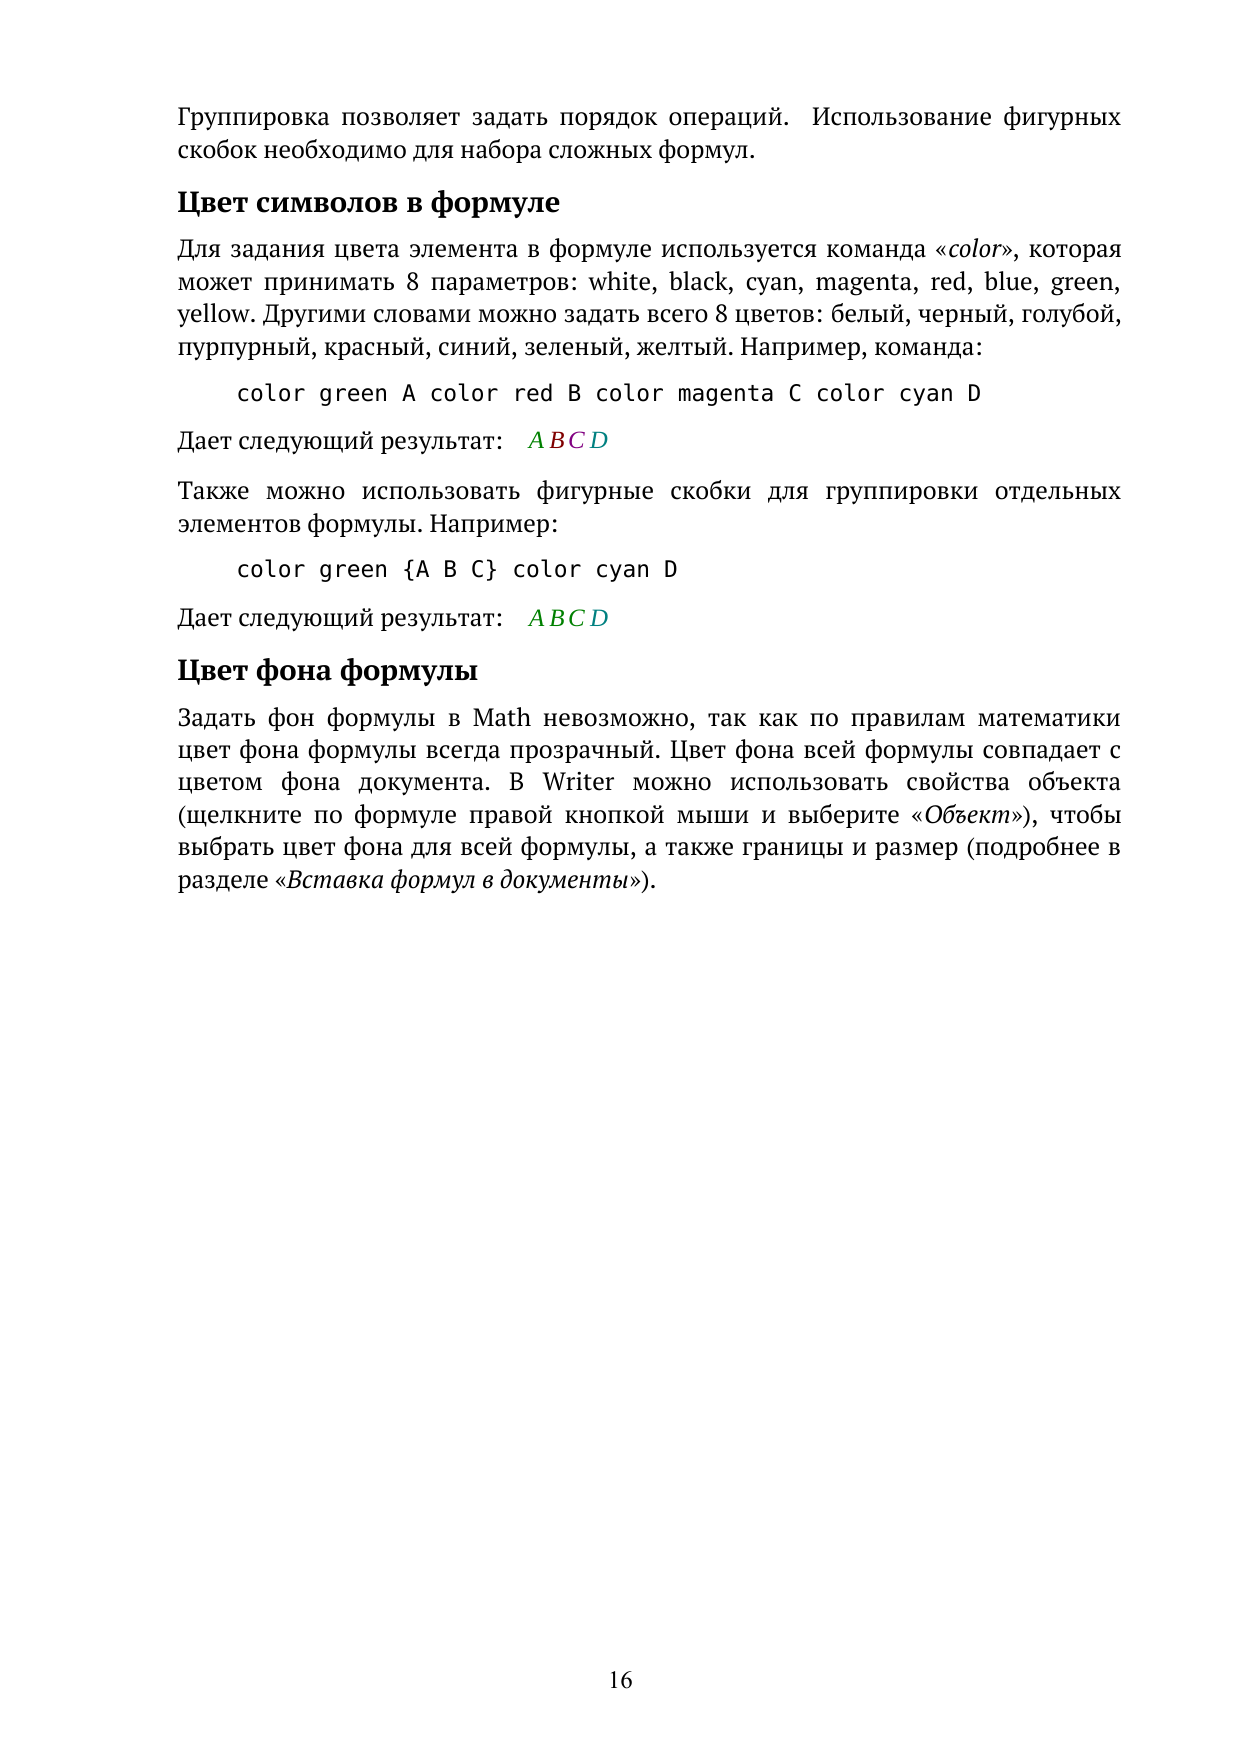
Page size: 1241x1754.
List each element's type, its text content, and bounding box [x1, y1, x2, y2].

text Задать фон формулы в Math невозможно, так как по правилам математики цвет фона формулы всегда прозрачный. Цвет фона всей формулы совпадает с цветом фона документа. В Writer можно использовать свойства объекта (щелкните по формуле правой кнопкой мыши и выберите «Объект»), чтобы выбрать цвет фона для всей формулы, а также границы и размер (подробнее в разделе «Вставка формул в документы»). [177, 701, 1122, 895]
text Дает следующий результат: [177, 424, 1122, 456]
text Для задания цвета элемента в формуле используется команда «color», которая может принимать 8 параметров: white, black, cyan, magenta, red, blue, green, yellow. Другими словами можно задать всего 8 цветов: белый, черный, голубой, пурпурный, красный, синий, зеленый, желтый. Например, команда: [177, 232, 1122, 362]
text Дает следующий результат: [177, 601, 1122, 633]
subtitle Цвет фона формулы [177, 651, 1122, 689]
text color green A color red B color magenta C color cyan D [236, 380, 1122, 406]
subtitle Цвет символов в формуле [177, 183, 1122, 221]
text Группировка позволяет задать порядок операций. Использование фигурных скобок необходимо для набора сложных формул. [177, 100, 1122, 165]
text color green {A B C} color cyan D [236, 557, 1122, 583]
text Также можно использовать фигурные скобки для группировки отдельных элементов формулы. Например: [177, 474, 1122, 539]
